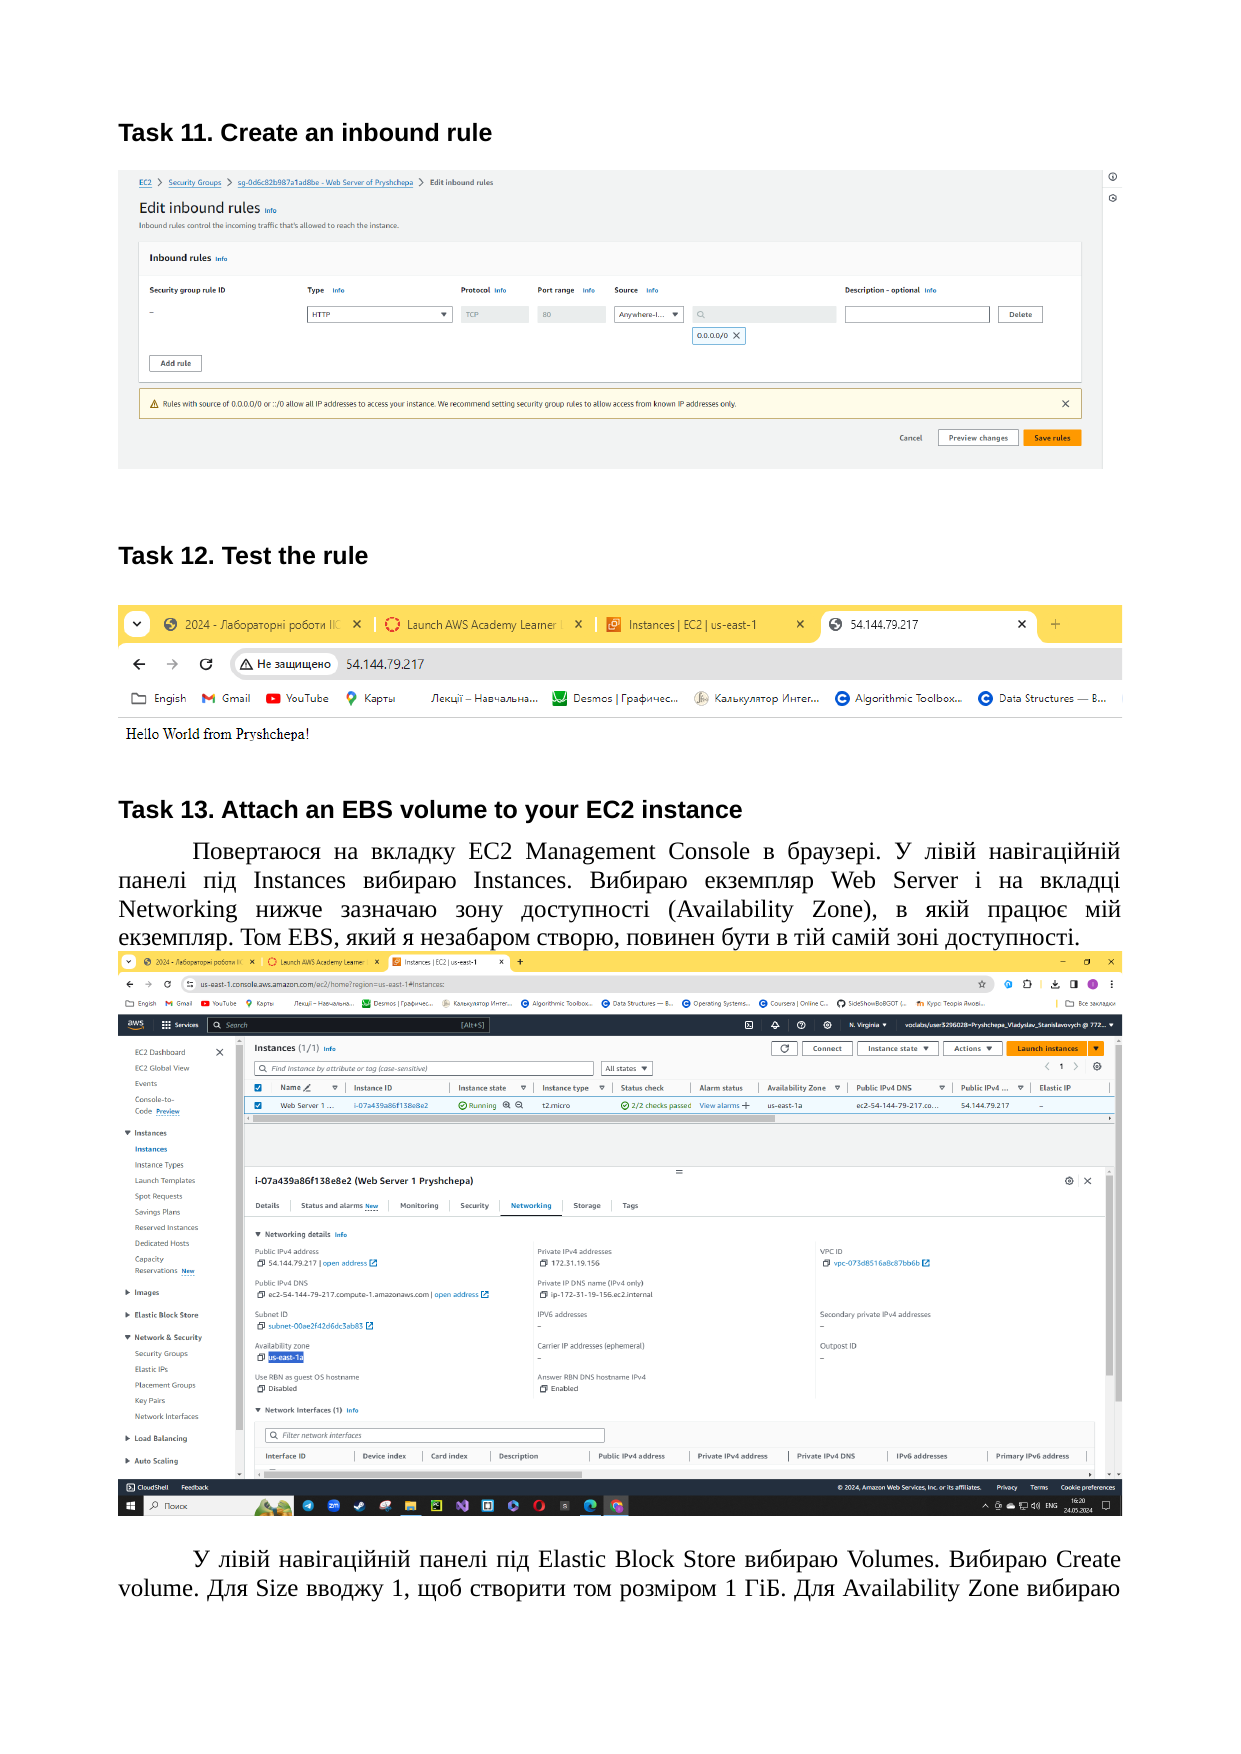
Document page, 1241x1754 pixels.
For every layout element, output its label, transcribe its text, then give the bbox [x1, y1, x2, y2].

subtitle Task 12. Test the rule [118, 541, 1122, 570]
picture [118, 170, 1123, 469]
text У лівій навігаційній панелі під Elastic Block Store вибираю Volumes. Вибираю Create volume. Для Size вводжу 1, щоб створити том розміром 1 ГіБ. Для Availability Zone вибираю [118, 1544, 1122, 1602]
subtitle [118, 597, 1122, 605]
text Повертаюся на вкладку EC2 Management Console в браузері. У лівій навігаційній панелі під Instances вибираю Instances. Вибираю екземпляр Web Server і на вкладці Networking нижче зазначаю зону доступності (Availability Zone), в якій працює мій екземпляр. Том EBS, який я незабаром створю, повинен бути в тій самій зоні доступності. [118, 836, 1122, 951]
subtitle Task 13. Attach an EBS volume to your EC2 instance [118, 795, 1122, 824]
picture [118, 951, 1123, 1516]
subtitle Task 11. Create an inbound rule [118, 118, 1122, 147]
picture [118, 605, 1123, 795]
